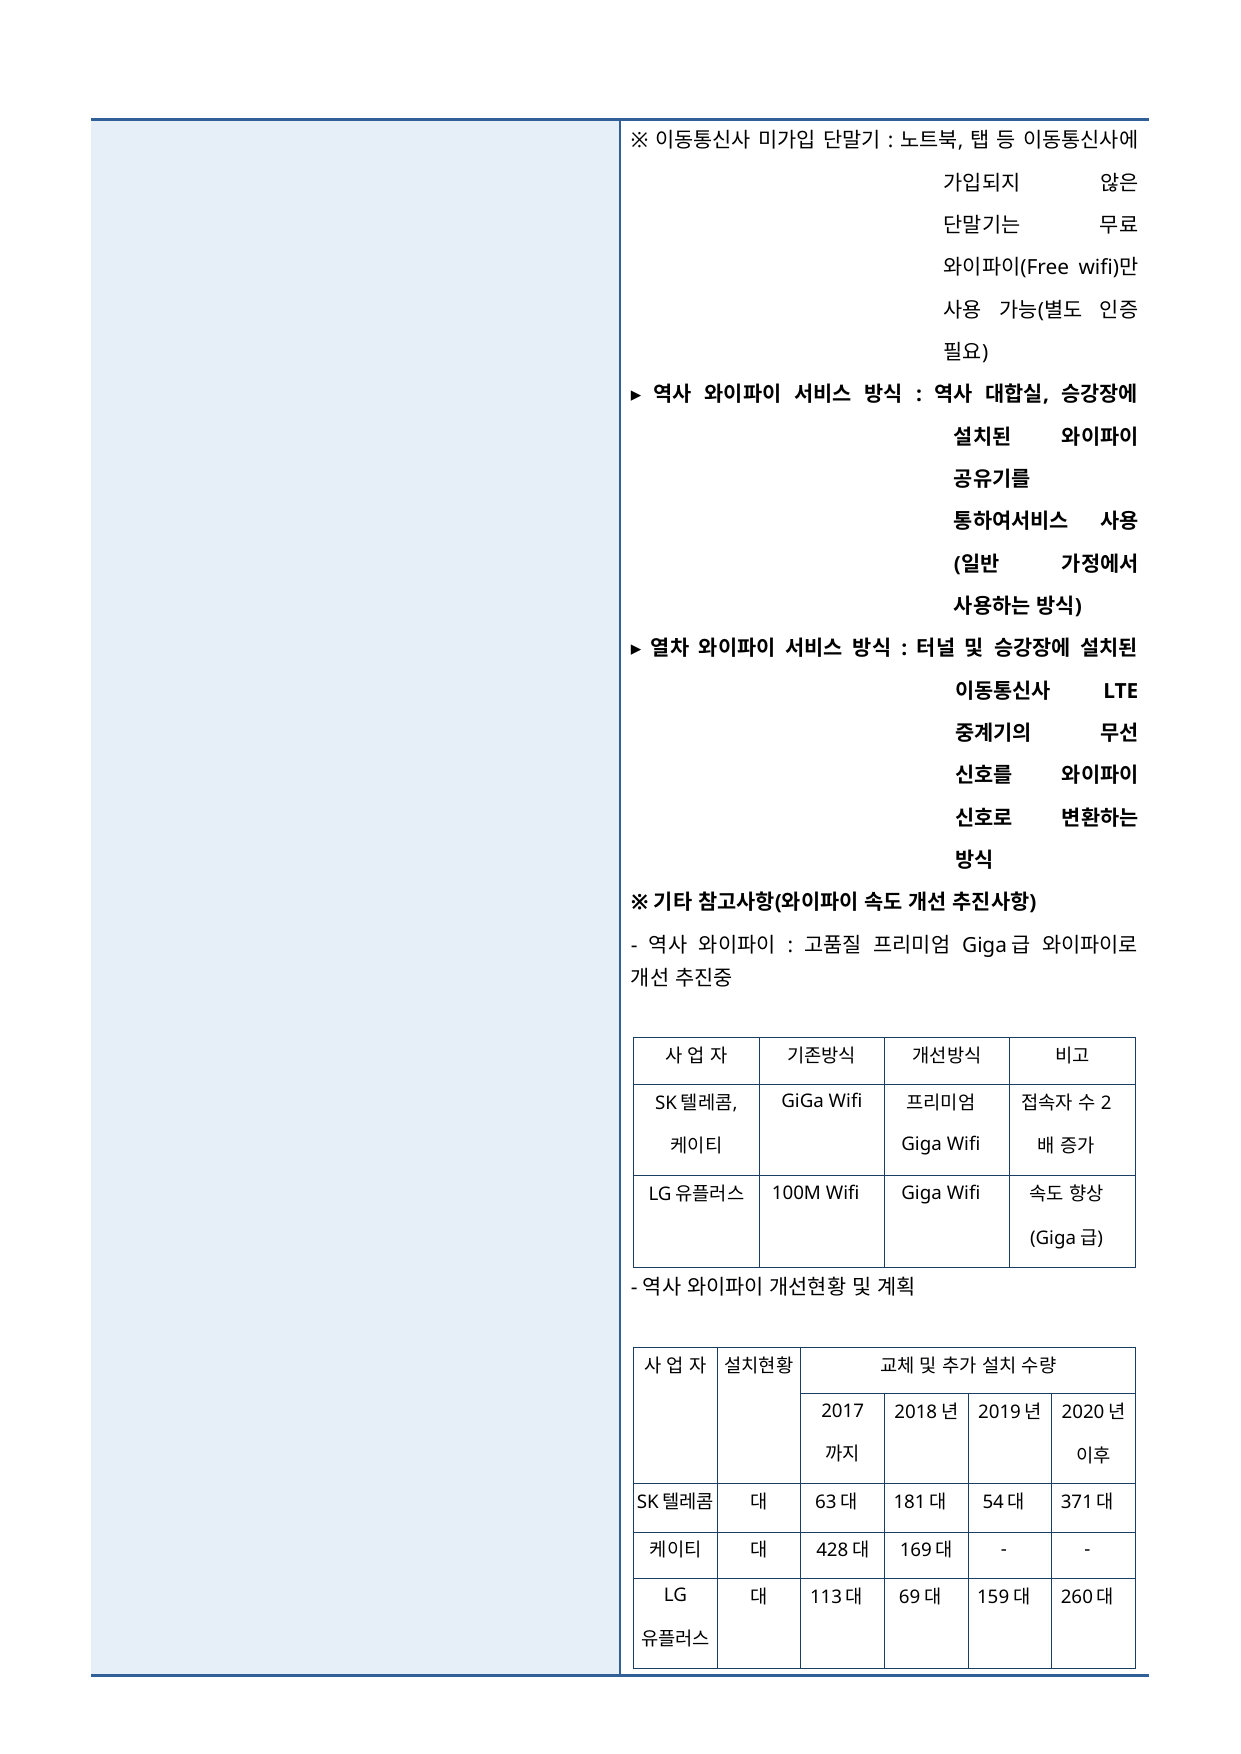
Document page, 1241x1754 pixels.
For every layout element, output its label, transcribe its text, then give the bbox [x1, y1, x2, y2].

table_cell - [969, 1533, 1051, 1578]
table_header 사 업 자 [634, 1348, 717, 1483]
table_cell SK텔레콤, 케이티 [634, 1085, 759, 1175]
table_header 개선방식 [885, 1038, 1009, 1084]
table_header 설치현황 [718, 1348, 800, 1483]
table_cell 260대 [1052, 1579, 1135, 1668]
table_cell 케이티 [634, 1533, 717, 1578]
table_cell 대 [718, 1484, 800, 1531]
table_cell 428대 [801, 1533, 884, 1578]
table_cell - [1052, 1533, 1135, 1578]
table_header [91, 121, 619, 1674]
table_cell 63대 [801, 1484, 884, 1531]
table_cell LG유플러스 [634, 1176, 759, 1267]
table_cell 54대 [969, 1484, 1051, 1531]
table_cell 2018년 [885, 1394, 968, 1483]
table_cell Giga Wifi [885, 1176, 1009, 1267]
table_cell 프리미엄 Giga Wifi [885, 1085, 1009, 1175]
table_cell 접속자 수 2배 증가 [1010, 1085, 1135, 1175]
table_cell 69대 [885, 1579, 968, 1668]
table_cell 113대 [801, 1579, 884, 1668]
table_header ※ 이동통신사 미가입 단말기 : 노트북, 탭 등 이동통신사에 가입되지 않은 단말기는 무료 와이파이(Free wifi)만 사용 가능(별도 인증 필요) ▸ 역사 와이파이 서비스 방식 : 역사 대합실, 승강장에 설치된 와이파이 공유기를 통하여서비스 사용(일반 가정에서 사용하는 방식) ▸ 열차 와이파이 서비스 방식 : 터널 및 승강장에 설치된 이동통신사 LTE 중계기의 무선 신호를 와이파이 신호로 변환하는 방식 ※ 기타 참고사항(와이파이 속도 개선 추진사항) - 역사 와이파이 : 고품질 프리미엄 Giga급 와이파이로 개선 추진중 - 역사 와이파이 개선현황 및 계획 [621, 121, 1149, 1674]
table_cell 2019년 [969, 1394, 1051, 1483]
table_cell 대 [718, 1579, 800, 1668]
table_cell 169대 [885, 1533, 968, 1578]
table_header 사 업 자 [634, 1038, 759, 1084]
table_cell 159대 [969, 1579, 1051, 1668]
table_header 기존방식 [760, 1038, 884, 1084]
table_cell 대 [718, 1533, 800, 1578]
table_cell 100M Wifi [760, 1176, 884, 1267]
table_cell 181대 [885, 1484, 968, 1531]
table_header 비고 [1010, 1038, 1135, 1084]
table_cell SK텔레콤 [634, 1484, 717, 1531]
table_cell 2020년 이후 [1052, 1394, 1135, 1483]
table_cell 2017까지 [801, 1394, 884, 1483]
table_cell LG유플러스 [634, 1579, 717, 1668]
table_cell 속도 향상(Giga급) [1010, 1176, 1135, 1267]
table_cell 371대 [1052, 1484, 1135, 1531]
table_header 교체 및 추가 설치 수량 [801, 1348, 1135, 1393]
table_cell GiGa Wifi [760, 1085, 884, 1175]
